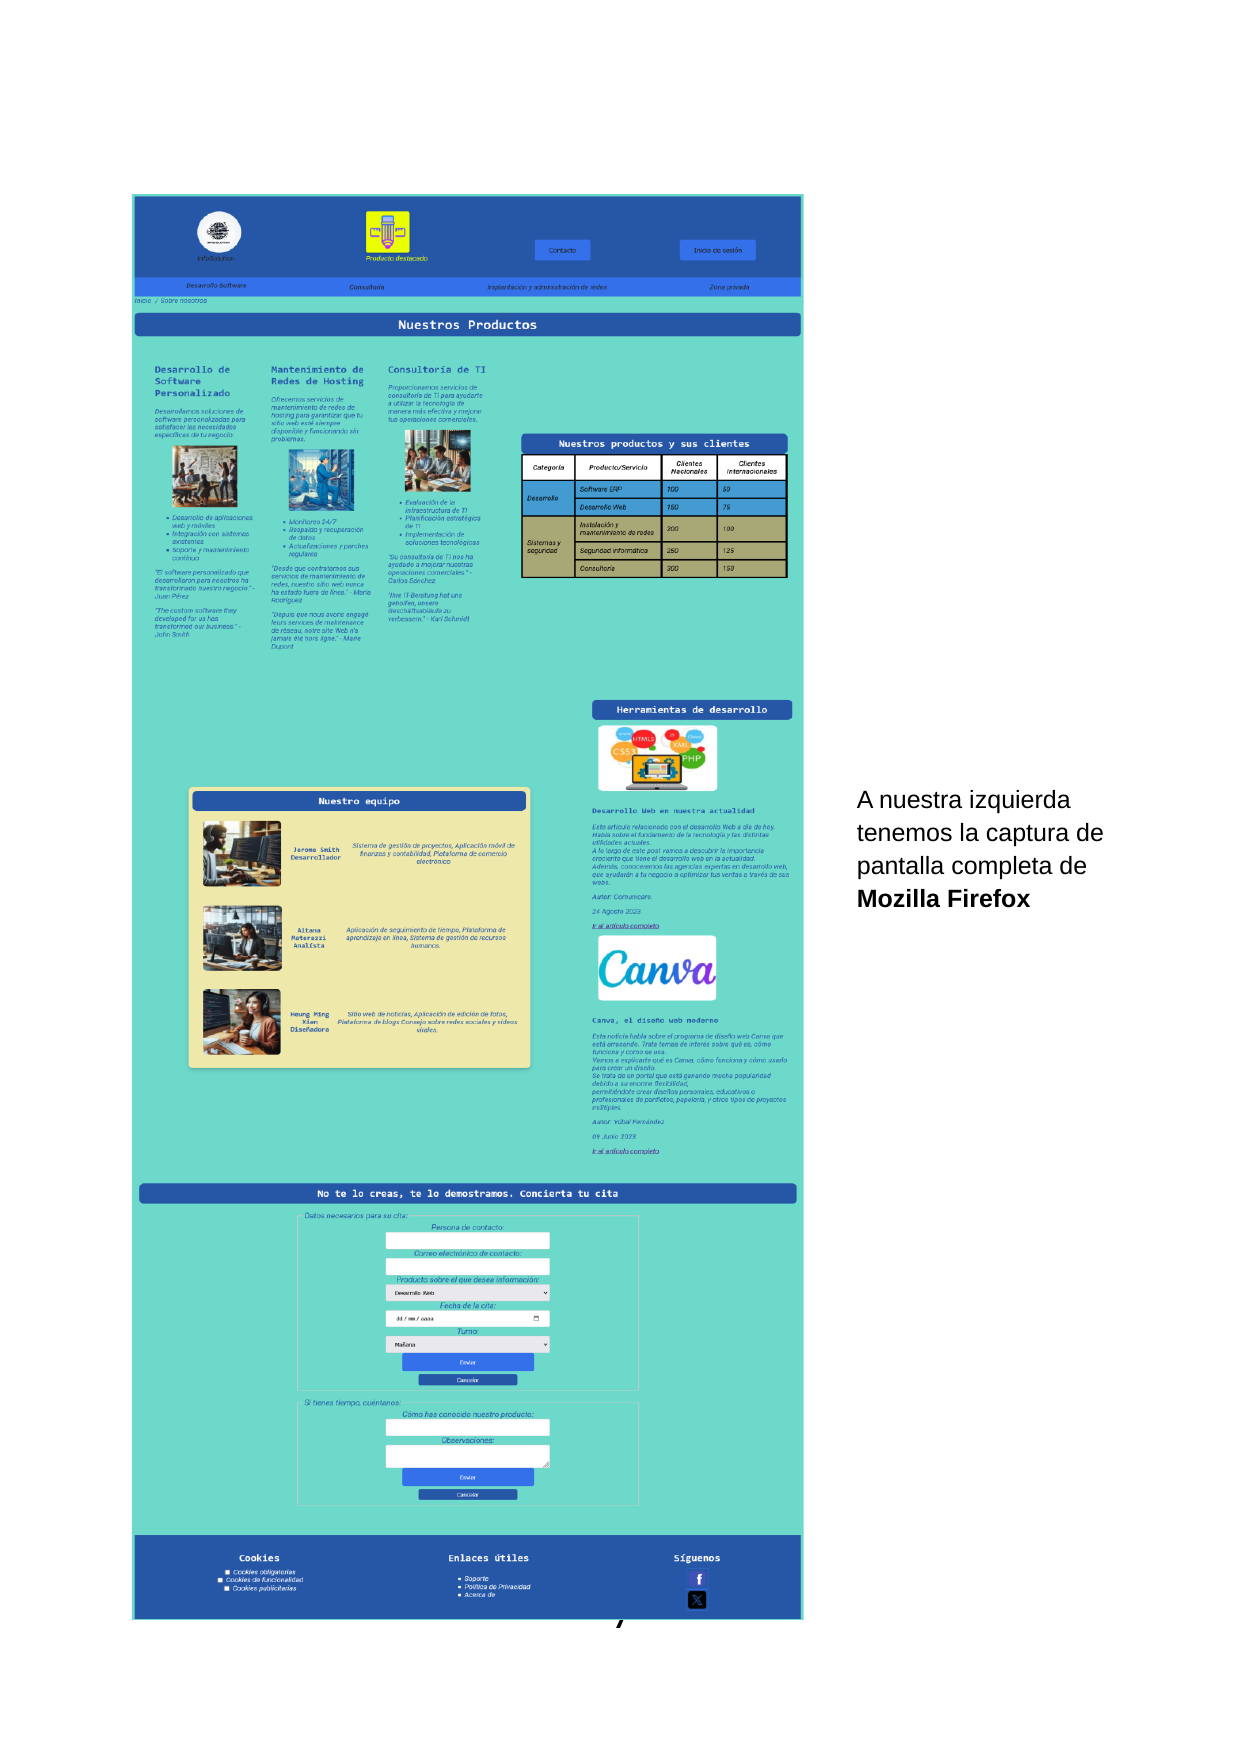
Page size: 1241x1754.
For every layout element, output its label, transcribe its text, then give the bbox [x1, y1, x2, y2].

picture [131, 194, 804, 1620]
text A nuestra izquierda tenemos la captura de pantalla completa de Mozilla Firefox [804, 784, 1122, 912]
text [118, 784, 131, 912]
